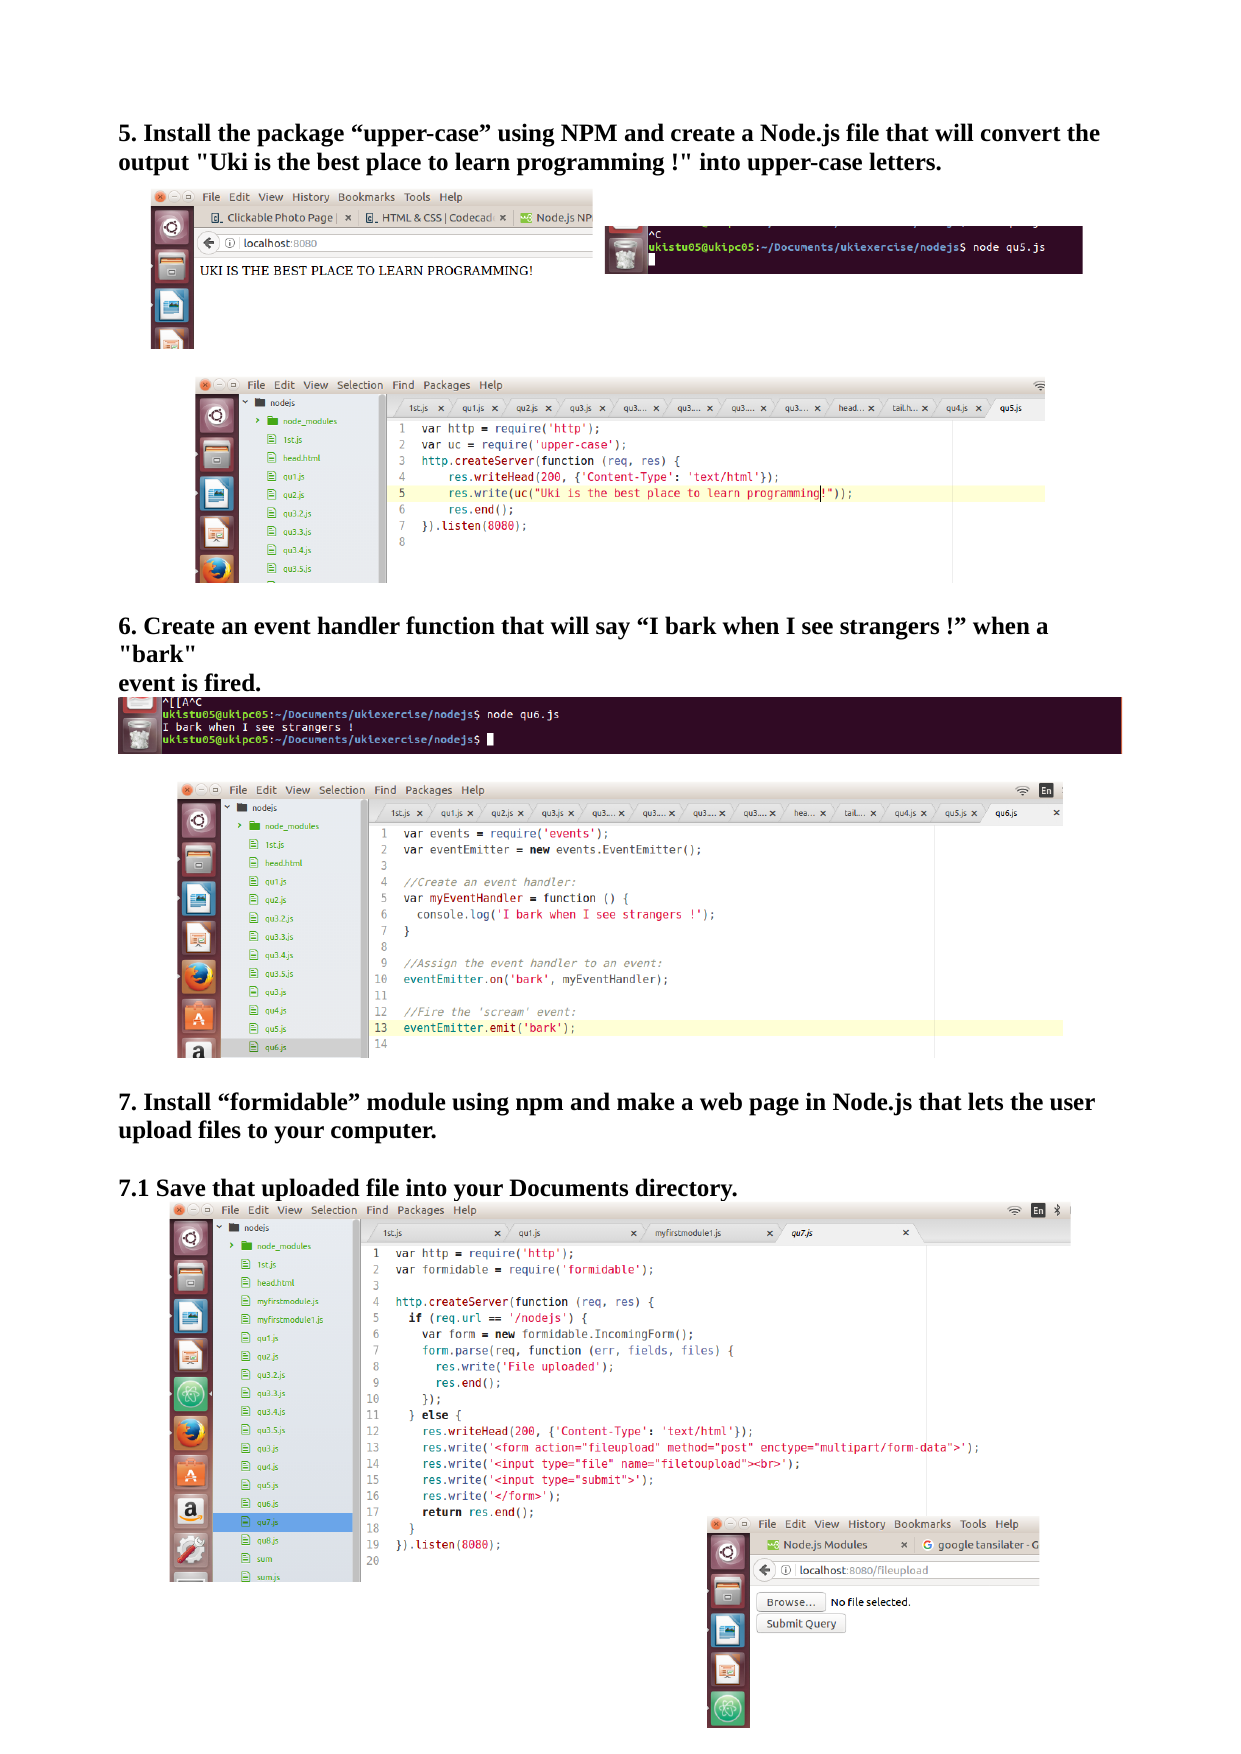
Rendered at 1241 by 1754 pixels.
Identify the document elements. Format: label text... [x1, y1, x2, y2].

text event is fired. [118, 668, 1122, 697]
text 7.1 Save that uploaded file into your Documents directory. [118, 1173, 1122, 1202]
picture [169, 1201, 1071, 1582]
picture [195, 376, 1045, 583]
text 6. Create an event handler function that will say “I bark when I see strangers !” when a "bark" [118, 611, 1122, 668]
picture [177, 781, 1063, 1058]
text upload files to your computer. [118, 1115, 1122, 1144]
text 7. Install “formidable” module using npm and make a web page in Node.js that lets the user [118, 1087, 1122, 1115]
text output "Uki is the best place to learn programming !" into upper-case letters. [118, 147, 1122, 176]
text 5. Install the package “upper-case” using NPM and create a Node.js file that will convert the [118, 118, 1122, 147]
